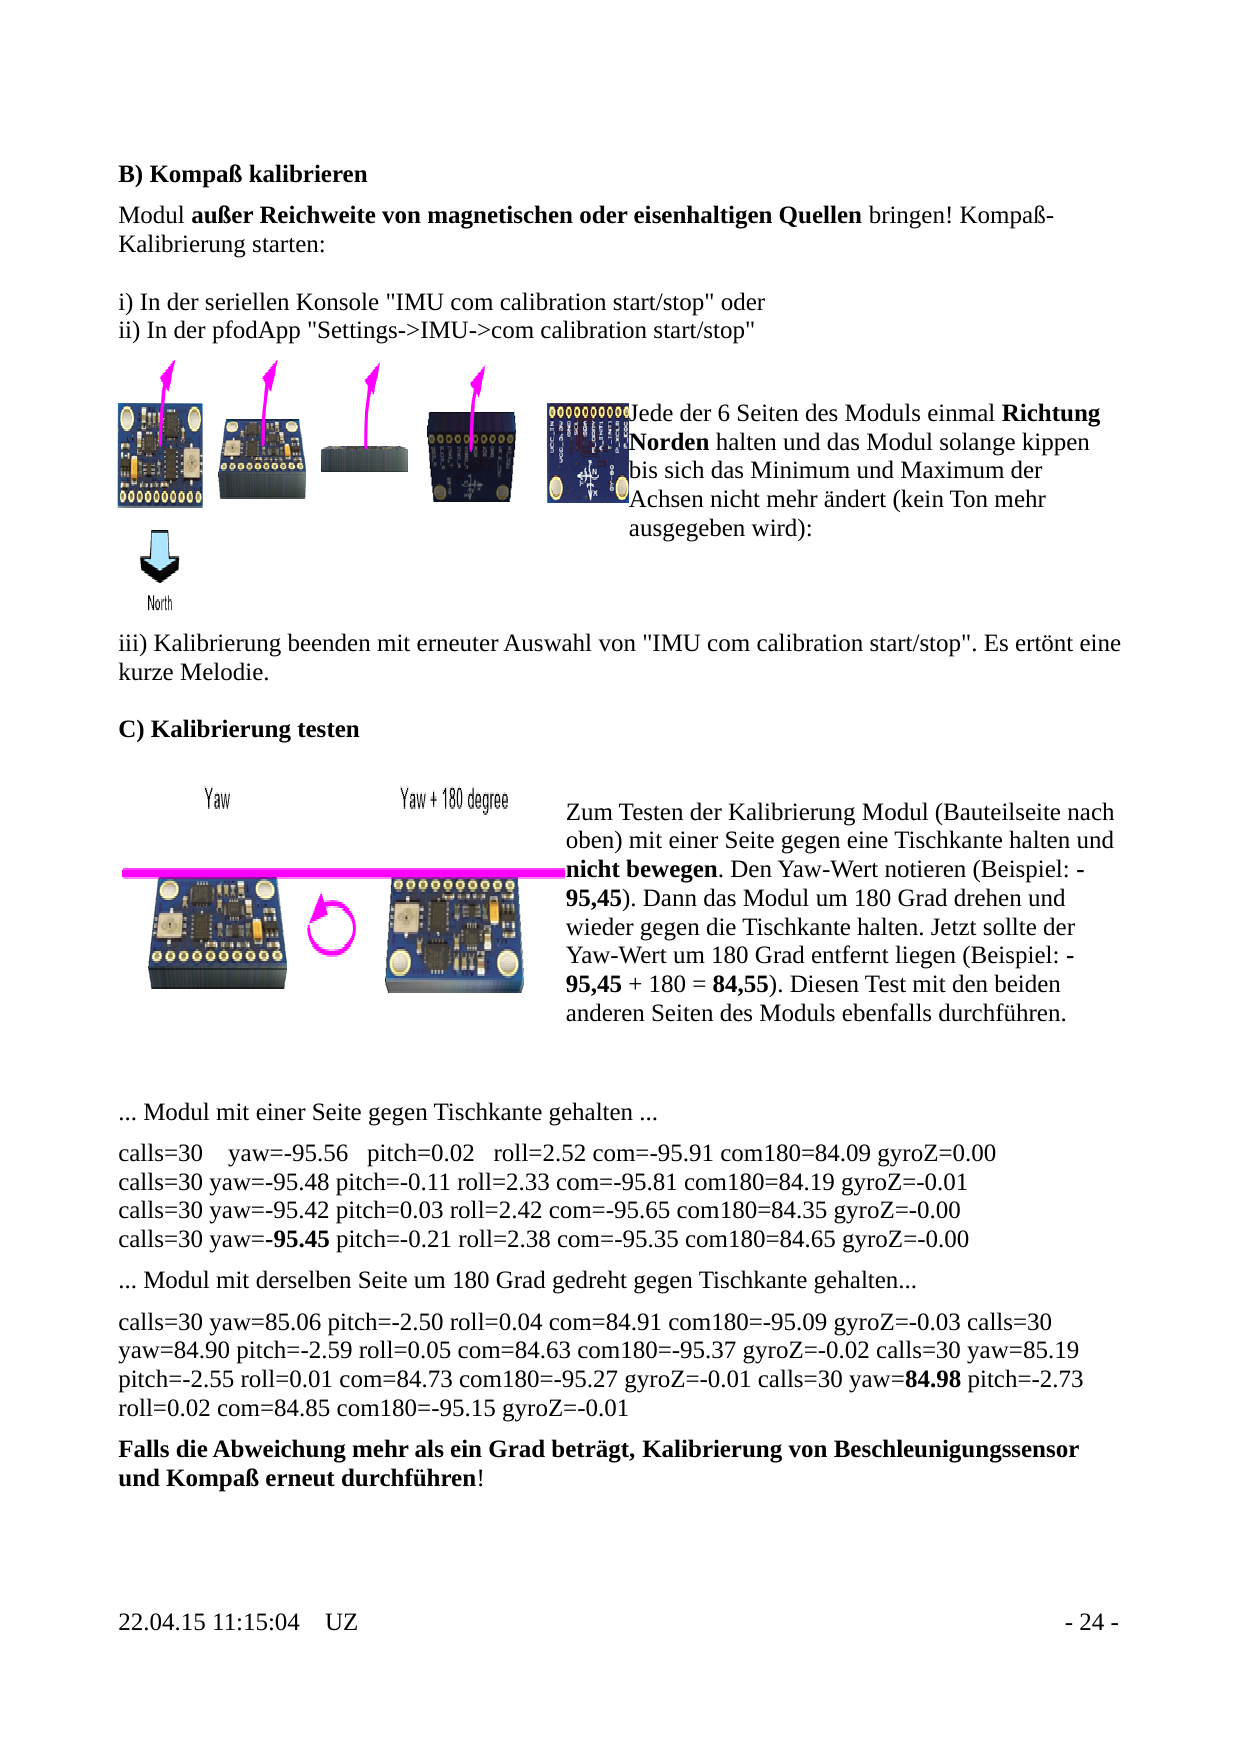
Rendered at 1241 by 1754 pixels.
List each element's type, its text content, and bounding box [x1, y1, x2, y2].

text [118, 118, 1122, 147]
text B) Kompaß kalibrieren [118, 159, 1122, 188]
picture [117, 360, 629, 616]
text Falls die Abweichung mehr als ein Grad beträgt, Kalibrierung von Beschleunigungssensor und Kompaß erneut durchführen! [118, 1434, 1122, 1492]
text ... Modul mit einer Seite gegen Tischkante gehalten ... [118, 1097, 1122, 1126]
text calls=30 yaw=-95.56 pitch=0.02 roll=2.52 com=-95.91 com180=84.09 gyroZ=0.00 calls=30 yaw=-95.48 pitch=-0.11 roll=2.33 com=-95.81 com180=84.19 gyroZ=-0.01 calls=30 yaw=-95.42 pitch=0.03 roll=2.42 com=-95.65 com180=84.35 gyroZ=-0.00 calls=30 yaw=-95.45 pitch=-0.21 roll=2.38 com=-95.35 com180=84.65 gyroZ=-0.00 [118, 1138, 1122, 1253]
text calls=30 yaw=85.06 pitch=-2.50 roll=0.04 com=84.91 com180=-95.09 gyroZ=-0.03 calls=30 yaw=84.90 pitch=-2.59 roll=0.05 com=84.63 com180=-95.37 gyroZ=-0.02 calls=30 yaw=85.19 pitch=-2.55 roll=0.01 com=84.73 com180=-95.27 gyroZ=-0.01 calls=30 yaw=84.98 pitch=-2.73 roll=0.02 com=84.85 com180=-95.15 gyroZ=-0.01 [118, 1307, 1122, 1422]
picture [121, 780, 566, 1002]
text Zum Testen der Kalibrierung Modul (Bauteilseite nach oben) mit einer Seite gegen eine Tischkante halten und nicht bewegen. Den Yaw-Wert notieren (Beispiel: -95,45). Dann das Modul um 180 Grad drehen und wieder gegen die Tischkante halten. Jetzt sollte der Yaw-Wert um 180 Grad entfernt liegen (Beispiel: -95,45 + 180 = 84,55). Diesen Test mit den beiden anderen Seiten des Moduls ebenfalls durchführen. [118, 797, 1122, 1084]
text ... Modul mit derselben Seite um 180 Grad gedreht gegen Tischkante gehalten... [118, 1266, 1122, 1294]
text Modul außer Reichweite von magnetischen oder eisenhaltigen Quellen bringen! Kompaß-Kalibrierung starten: i) In der seriellen Konsole "IMU com calibration start/stop" oder ii) In der pfodApp "Settings->IMU->com calibration start/stop" [118, 201, 1122, 344]
text Jede der 6 Seiten des Moduls einmal Richtung Norden halten und das Modul solange kippen bis sich das Minimum und Maximum der Achsen nicht mehr ändert (kein Ton mehr ausgegeben wird): iii) Kalibrierung beenden mit erneuter Auswahl von "IMU com calibration start/stop". Es ertönt eine kurze Melodie. C) Kalibrierung testen [118, 398, 1122, 743]
